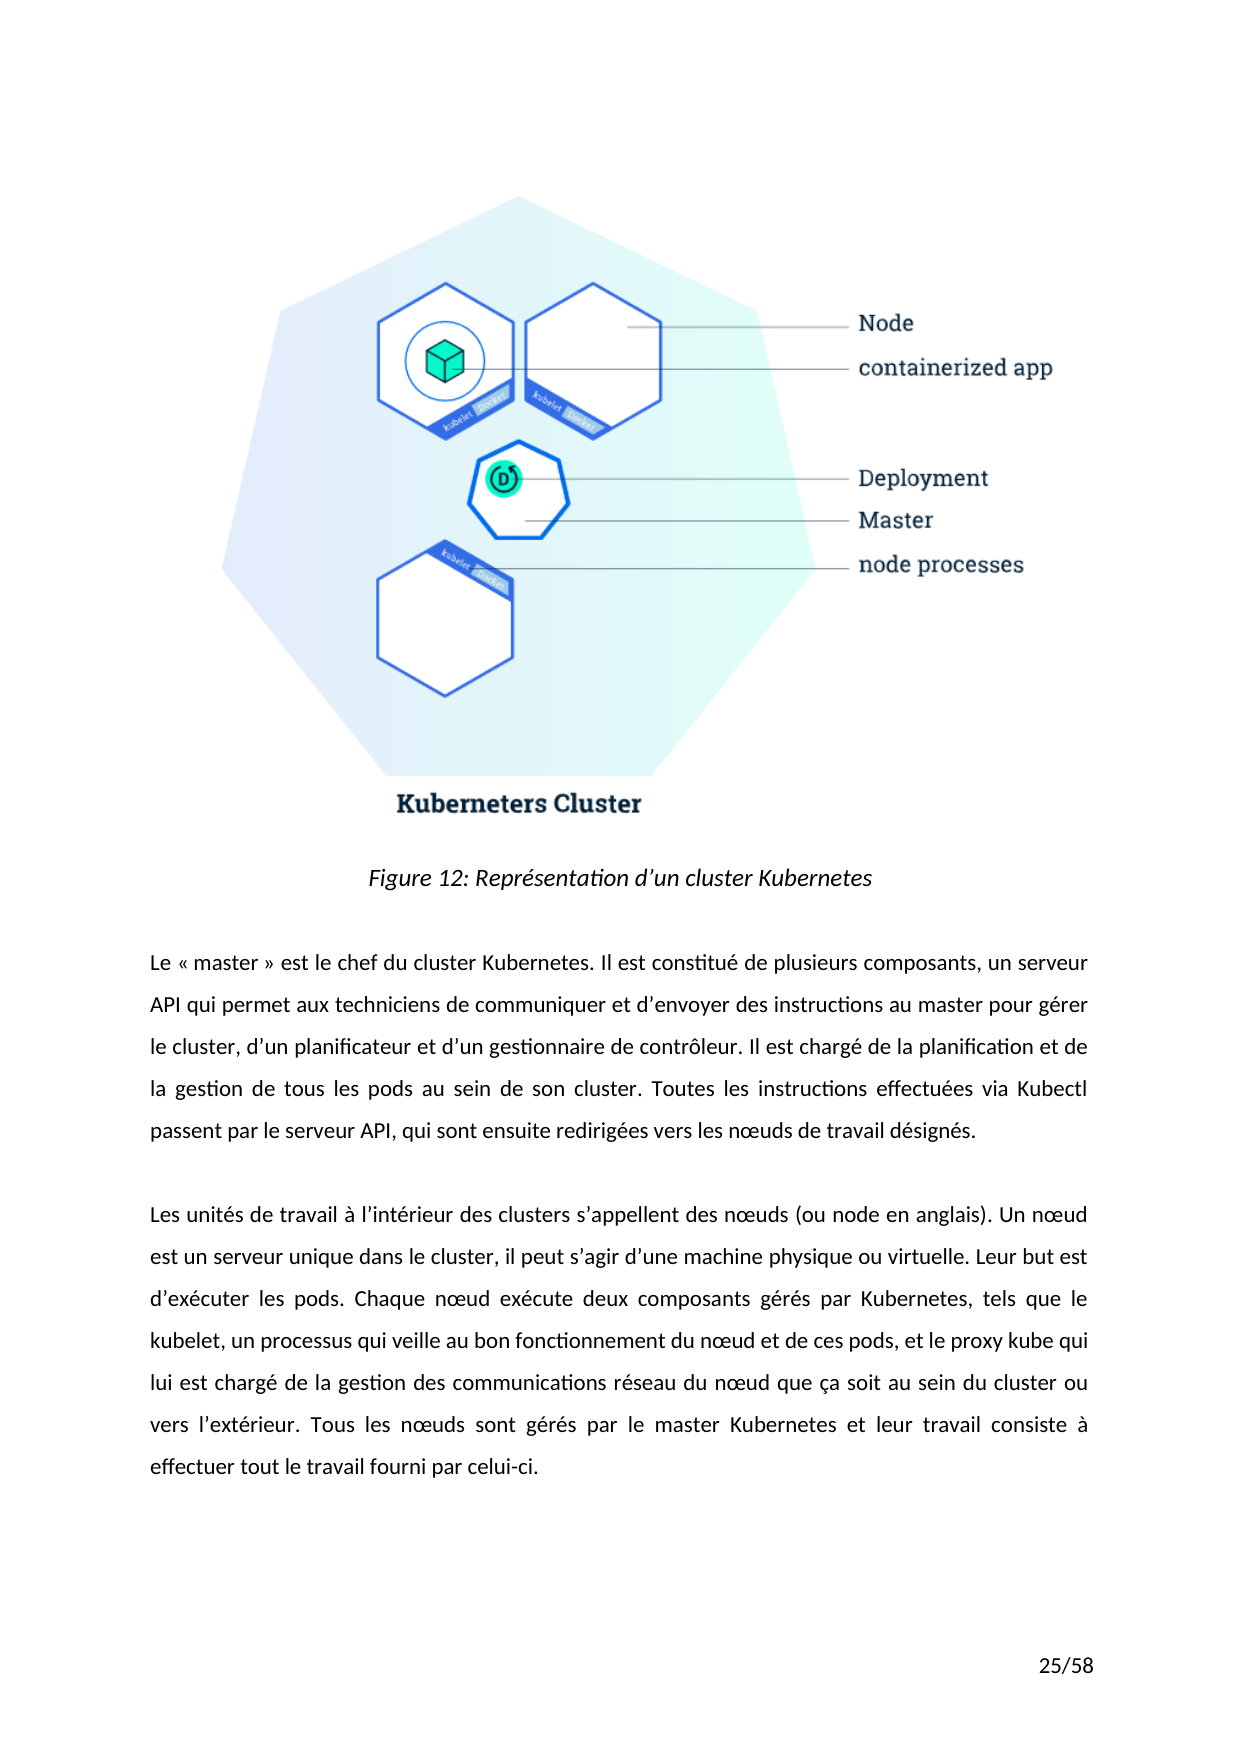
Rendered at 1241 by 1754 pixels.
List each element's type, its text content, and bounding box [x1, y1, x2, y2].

text Les unités de travail à l’intérieur des clusters s’appellent des nœuds (ou node en anglais). Un nœud est un serveur unique dans le cluster, il peut s’agir d’une machine physique ou virtuelle. Leur but est d’exécuter les pods. Chaque nœud exécute deux composants gérés par Kubernetes, tels que le kubelet, un processus qui veille au bon fonctionnement du nœud et de ces pods, et le proxy kube qui lui est chargé de la gestion des communications réseau du nœud que ça soit au sein du cluster ou vers l’extérieur. Tous les nœuds sont gérés par le master Kubernetes et leur travail consiste à effectuer tout le travail fourni par celui-ci. [150, 1200, 1090, 1480]
text Le « master » est le chef du cluster Kubernetes. Il est constitué de plusieurs composants, un serveur API qui permet aux techniciens de communiquer et d’envoyer des instructions au master pour gérer le cluster, d’un planificateur et d’un gestionnaire de contrôleur. Il est chargé de la planification et de la gestion de tous les pods au sein de son cluster. Toutes les instructions effectuées via Kubectl passent par le serveur API, qui sont ensuite redirigées vers les nœuds de travail désignés. [150, 948, 1090, 1144]
text Figure 12: Représentation d’un cluster Kubernetes [150, 841, 1091, 892]
picture [150, 150, 1091, 841]
